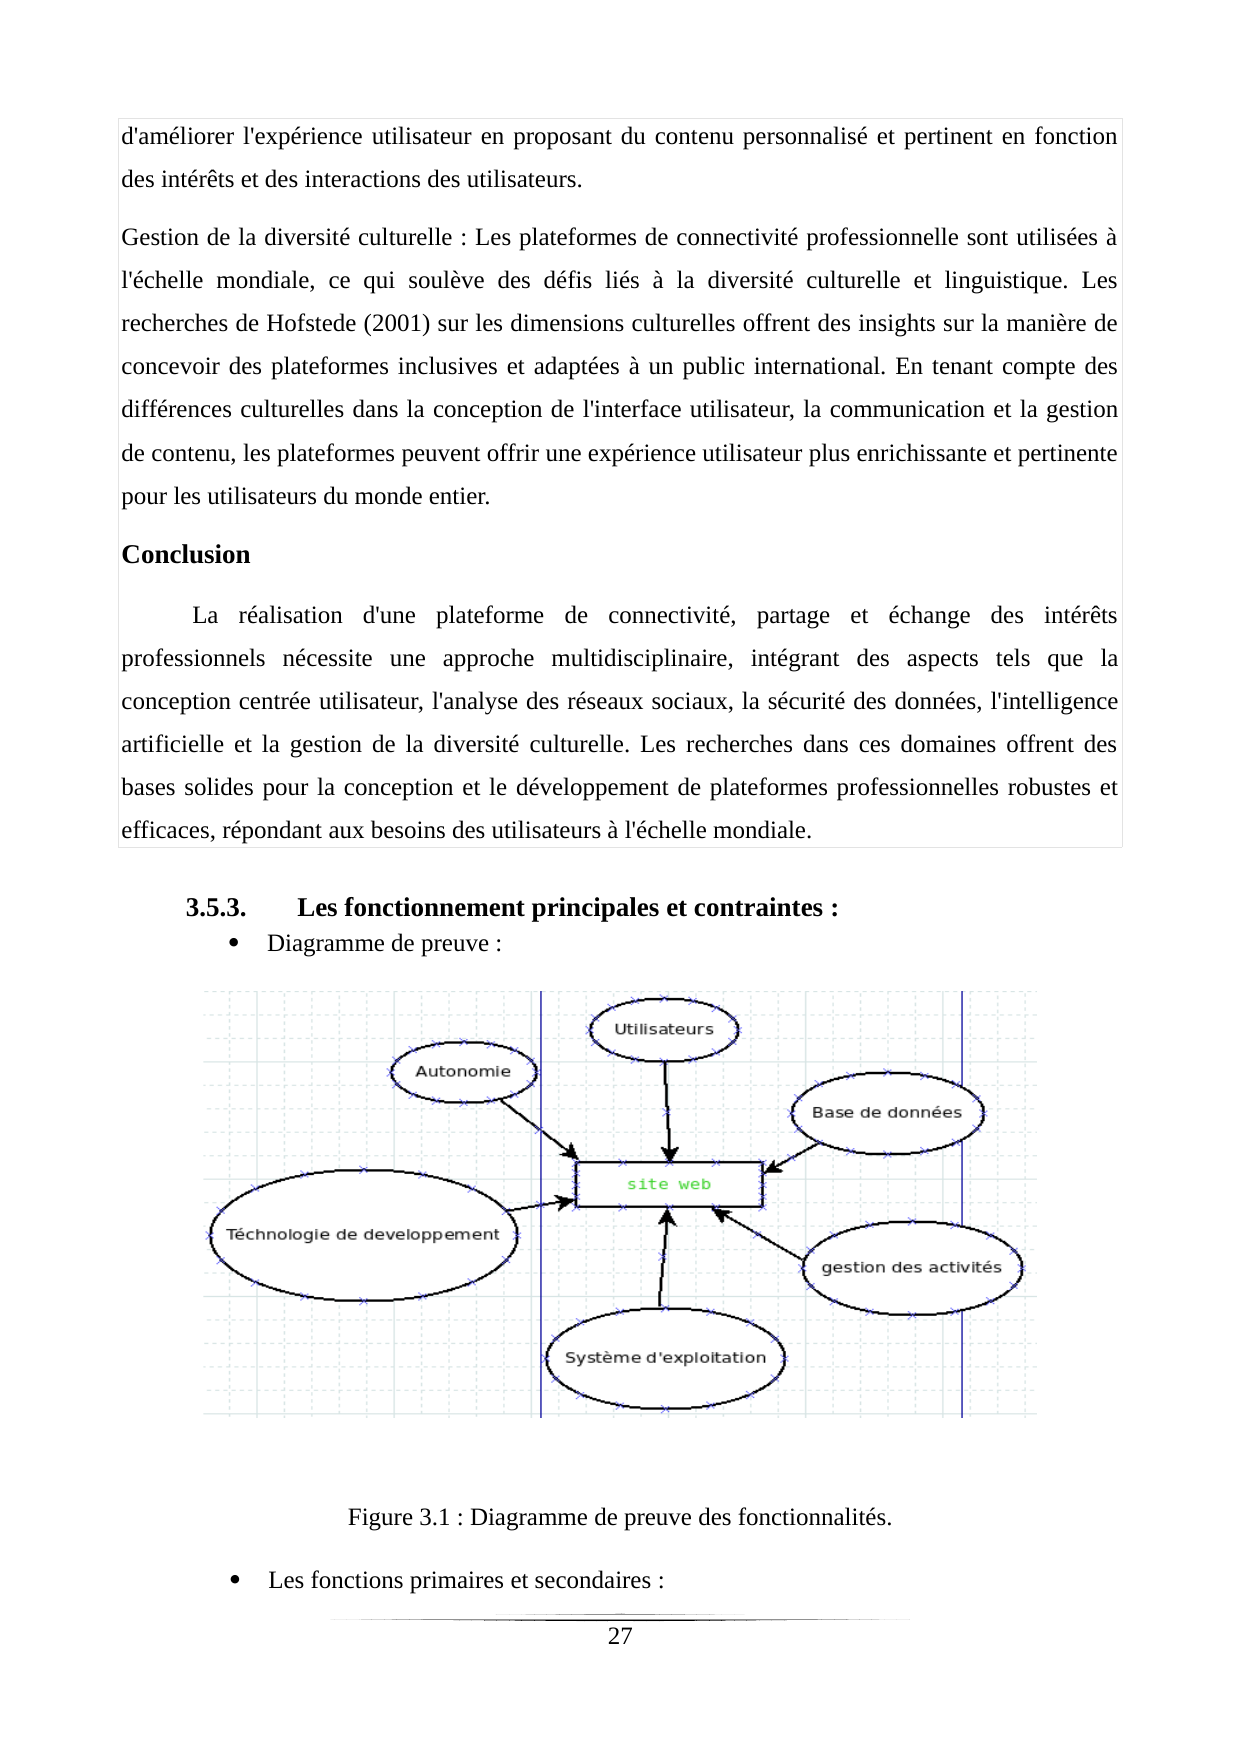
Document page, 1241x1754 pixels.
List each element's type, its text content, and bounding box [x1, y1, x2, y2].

picture [171, 1613, 1069, 1622]
list Les fonctions primaires et secondaires : [231, 1565, 1122, 1594]
list Diagramme de preuve : [229, 928, 1122, 956]
subtitle Les fonctionnement principales et contraintes : [186, 891, 1122, 922]
text d'améliorer l'expérience utilisateur en proposant du contenu personnalisé et pertinent en fonction des intérêts et des interactions des utilisateurs. [119, 119, 1122, 193]
text La réalisation d'une plateforme de connectivité, partage et échange des intérêts professionnels nécessite une approche multidisciplinaire, intégrant des aspects tels que la conception centrée utilisateur, l'analyse des réseaux sociaux, la sécurité des données, l'intelligence artificielle et la gestion de la diversité culturelle. Les recherches dans ces domaines offrent des bases solides pour la conception et le développement de plateformes professionnelles robustes et efficaces, répondant aux besoins des utilisateurs à l'échelle mondiale. [119, 597, 1122, 847]
picture [203, 991, 1037, 1418]
text Figure 3.1 : Diagramme de preuve des fonctionnalités. [118, 1502, 1122, 1531]
text Conclusion [119, 535, 1122, 569]
text Gestion de la diversité culturelle : Les plateformes de connectivité professionnelle sont utilisées à l'échelle mondiale, ce qui soulève des défis liés à la diversité culturelle et linguistique. Les recherches de Hofstede (2001) sur les dimensions culturelles offrent des insights sur la manière de concevoir des plateformes inclusives et adaptées à un public international. En tenant compte des différences culturelles dans la conception de l'interface utilisateur, la communication et la gestion de contenu, les plateformes peuvent offrir une expérience utilisateur plus enrichissante et pertinente pour les utilisateurs du monde entier. [119, 219, 1122, 509]
